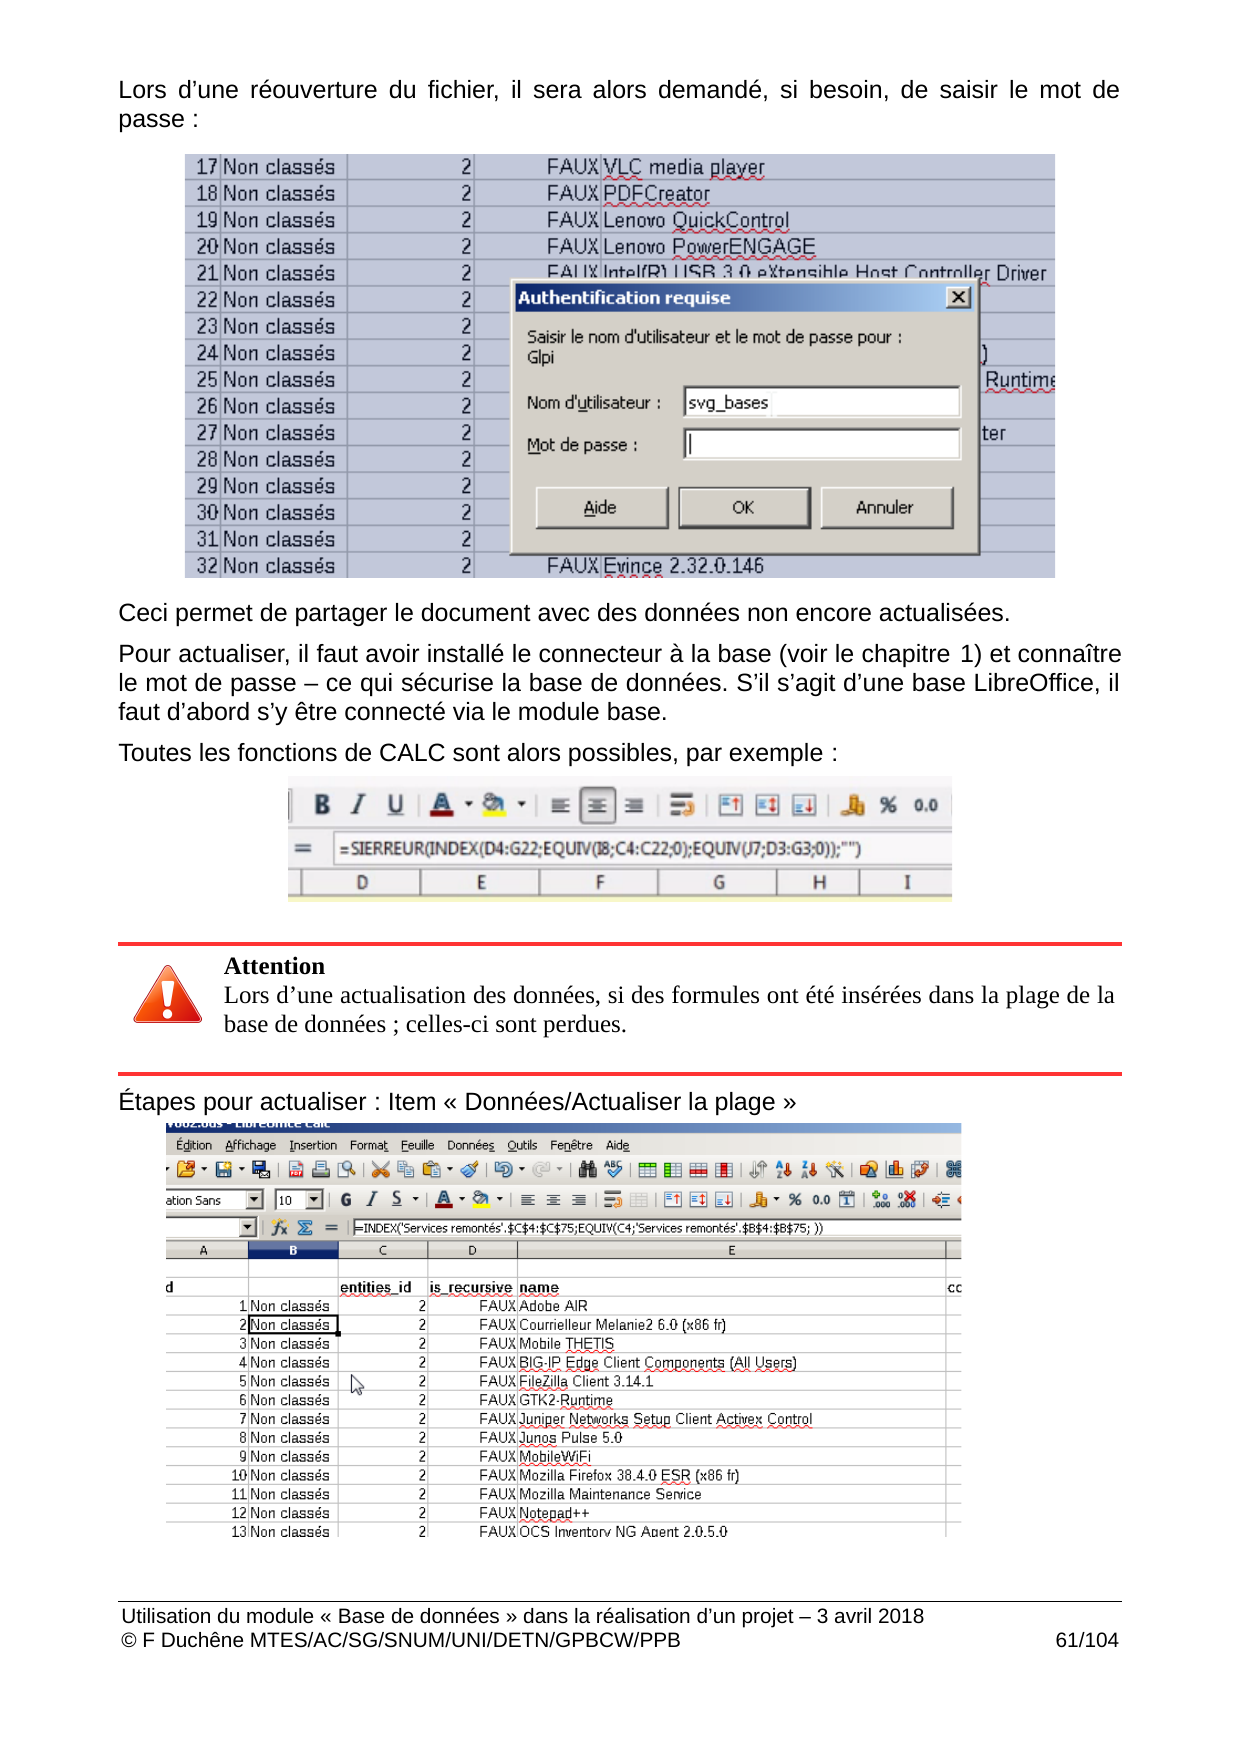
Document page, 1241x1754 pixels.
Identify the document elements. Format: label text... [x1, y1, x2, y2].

text Ceci permet de partager le document avec des données non encore actualisées. [118, 598, 1122, 627]
picture [123, 951, 213, 1040]
picture [288, 776, 953, 902]
text Toutes les fonctions de CALC sont alors possibles, par exemple : [118, 738, 1122, 767]
picture [184, 154, 1056, 578]
text Lors d’une réouverture du fichier, il sera alors demandé, si besoin, de saisir le mot de passe : [118, 75, 1122, 132]
table_header Attention Lors d’une actualisation des données, si des formules ont été insérées dans la plage de la base de données ; celles-ci sont perdues. [218, 946, 1122, 1072]
text Pour actualiser, il faut avoir installé le connecteur à la base (voir le chapitre 1) et connaître le mot de passe – ce qui sécurise la base de données. S’il s’agit d’une base LibreOffice, il faut d’abord s’y être connecté via le module base. [118, 639, 1122, 726]
picture [166, 1123, 962, 1537]
text Étapes pour actualiser : Item « Données/Actualiser la plage » [118, 1087, 1122, 1116]
table_header [118, 946, 218, 1072]
